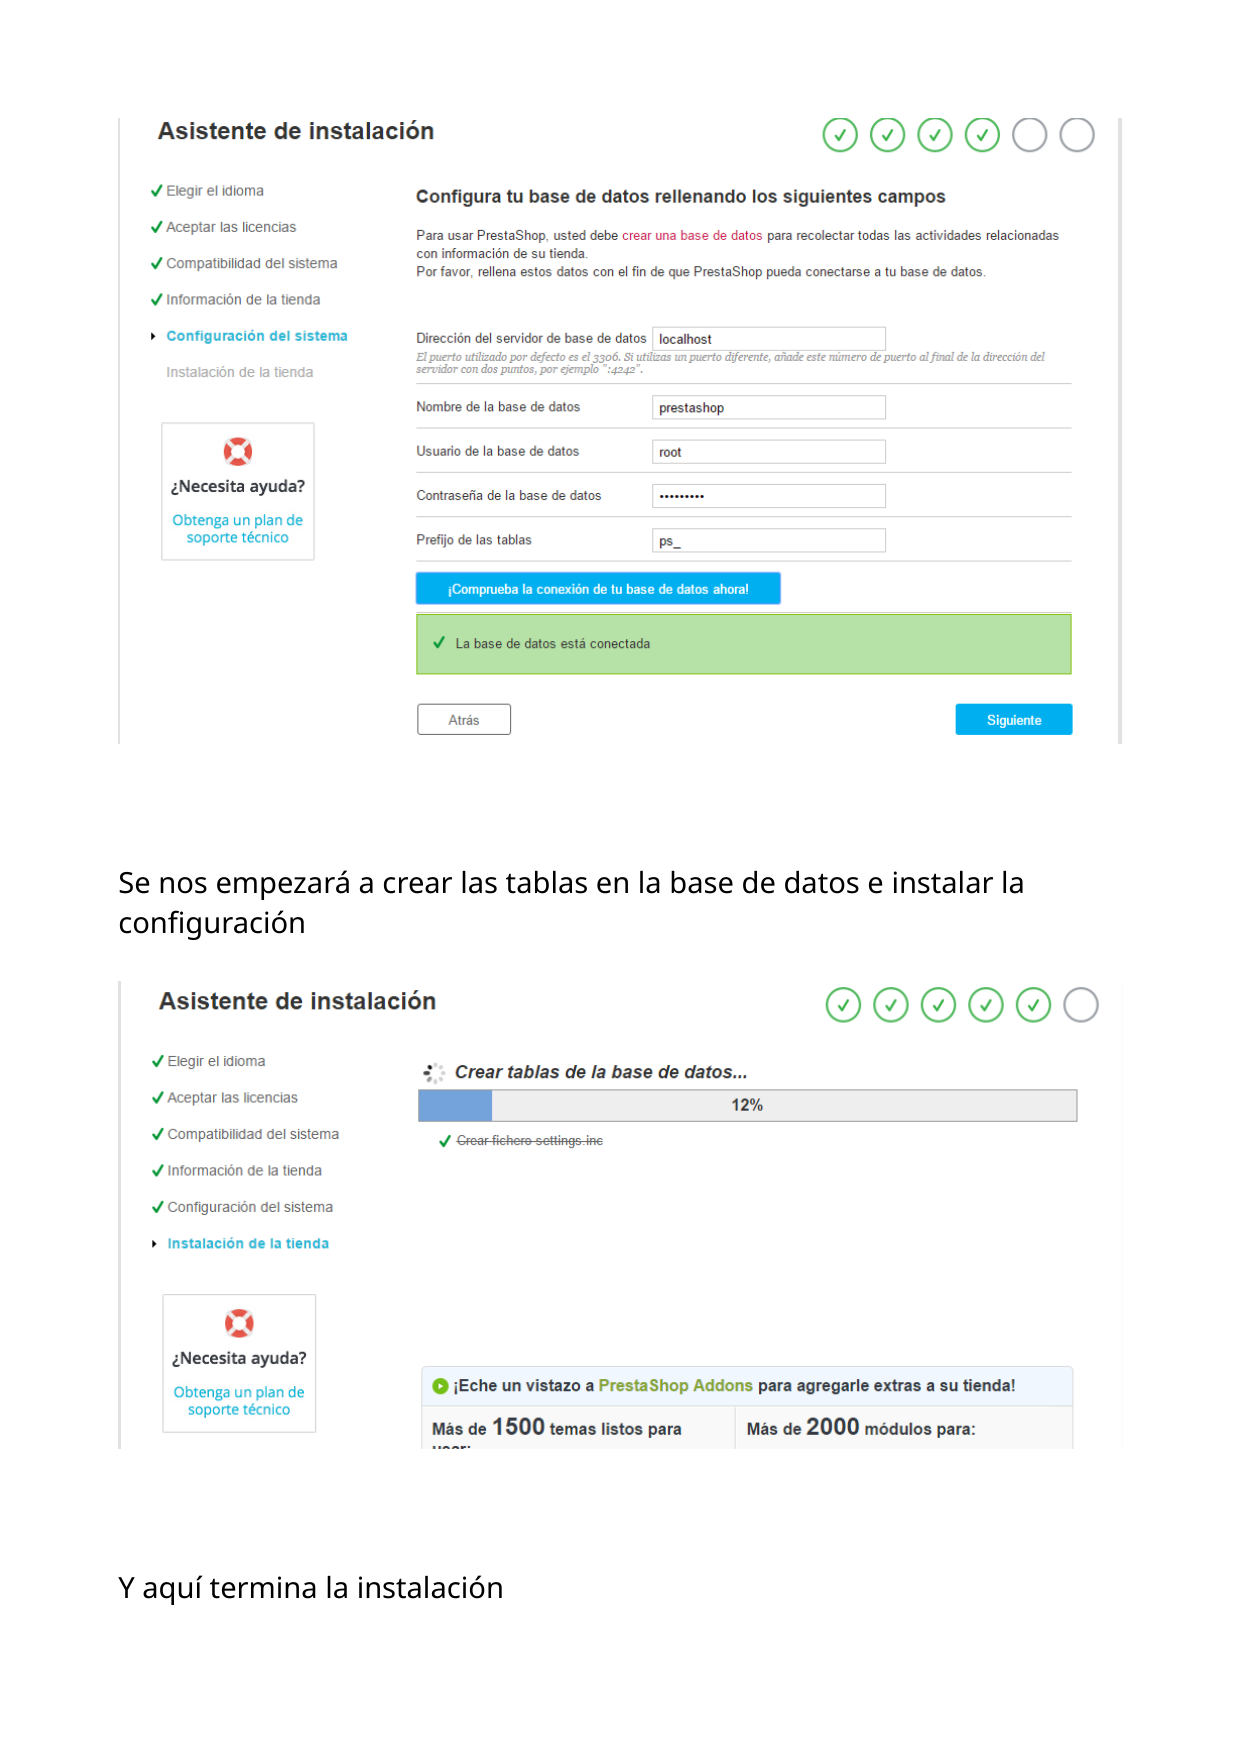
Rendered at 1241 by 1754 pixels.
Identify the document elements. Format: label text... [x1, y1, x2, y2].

text Se nos empezará a crear las tablas en la base de datos e instalar la configuración [118, 862, 1122, 942]
picture [118, 981, 1123, 1449]
picture [118, 118, 1123, 744]
text Y aquí termina la instalación [118, 1567, 1122, 1607]
